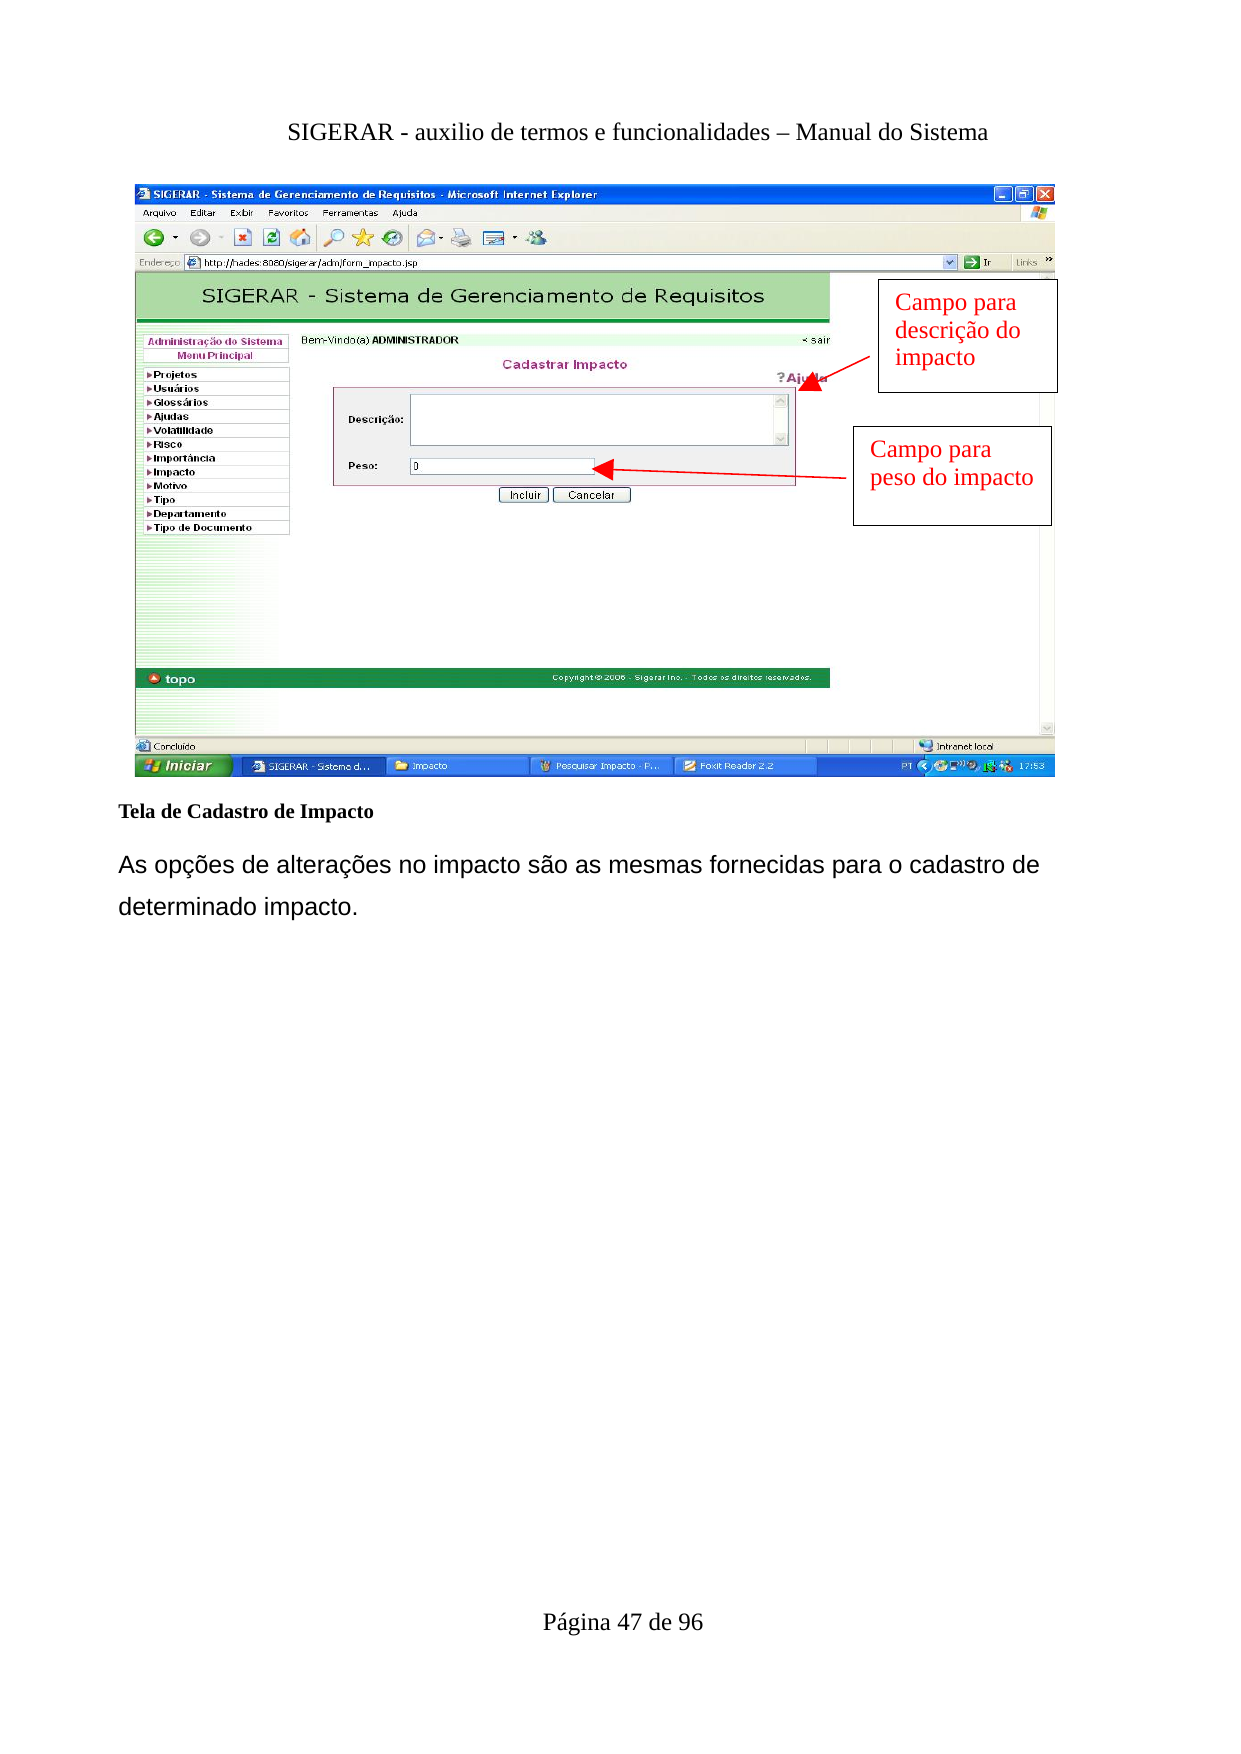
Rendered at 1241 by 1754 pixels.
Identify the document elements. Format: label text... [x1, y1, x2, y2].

text As opções de alterações no impacto são as mesmas fornecidas para o cadastro de determinado impacto. [118, 851, 1134, 921]
text Tela de Cadastro de Impacto [118, 800, 1134, 823]
picture [134, 184, 1055, 777]
text Campo para peso do impacto [870, 435, 1035, 490]
text Campo para descrição do impacto [895, 288, 1041, 371]
